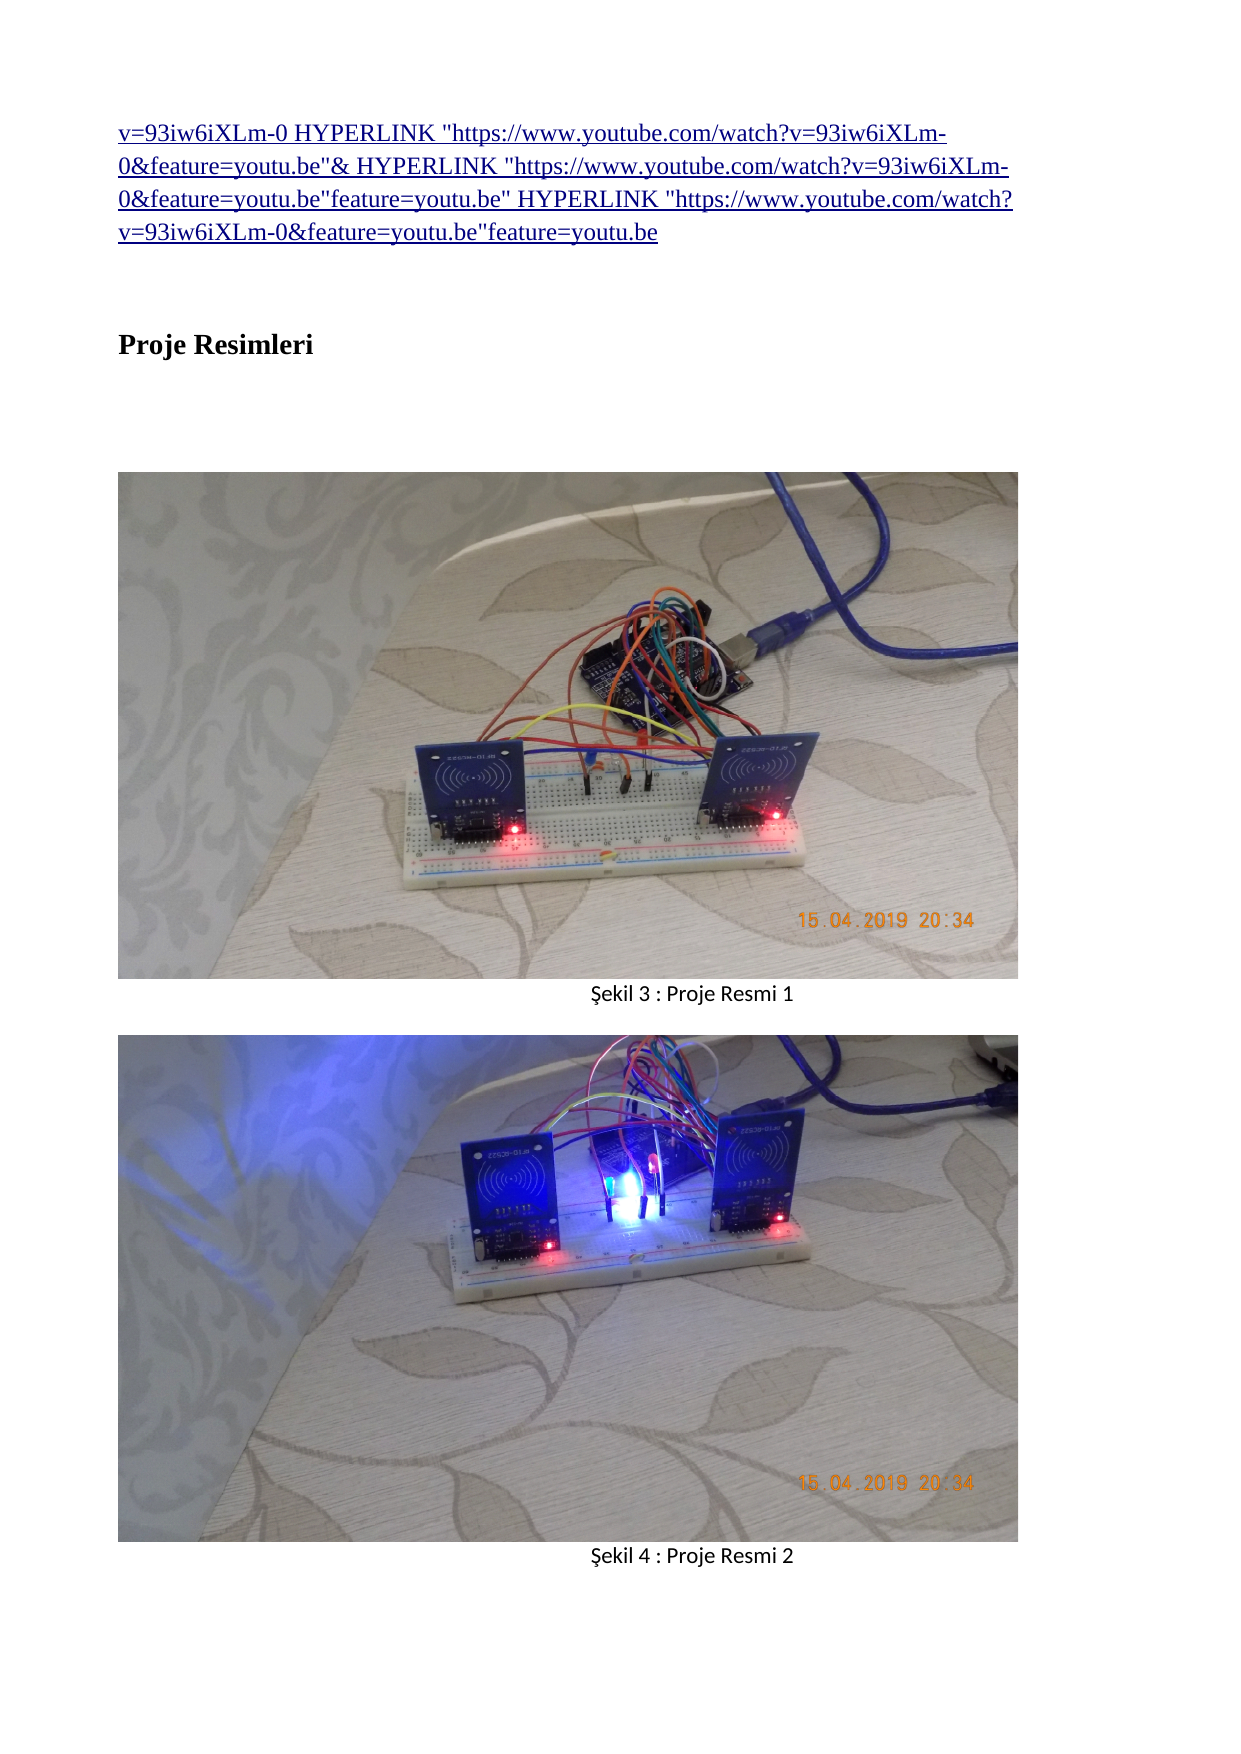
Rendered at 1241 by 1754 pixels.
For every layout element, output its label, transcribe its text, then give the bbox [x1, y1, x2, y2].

text Şekil 4 : Proje Resmi 2 [118, 1541, 1122, 1569]
text v=93iw6iXLm-0 HYPERLINK "https://www.youtube.com/watch?v=93iw6iXLm-0&feature=youtu.be"& HYPERLINK "https://www.youtube.com/watch?v=93iw6iXLm-0&feature=youtu.be"feature=youtu.be" HYPERLINK "https://www.youtube.com/watch?v=93iw6iXLm-0&feature=youtu.be"feature=youtu.be [118, 118, 1122, 246]
text Proje Resimleri [118, 327, 1122, 361]
text Şekil 3 : Proje Resmi 1 [118, 979, 1122, 1007]
